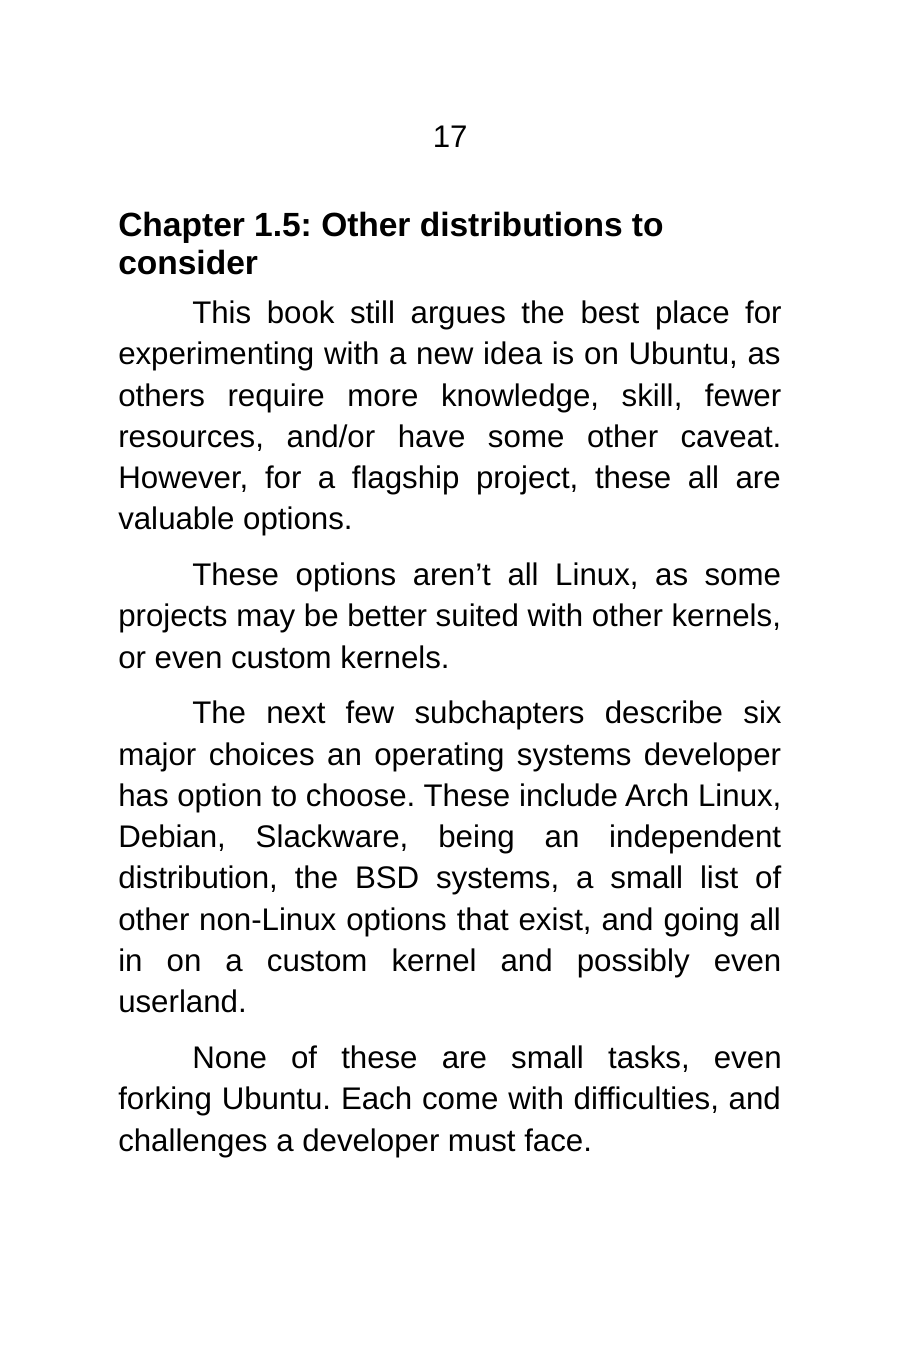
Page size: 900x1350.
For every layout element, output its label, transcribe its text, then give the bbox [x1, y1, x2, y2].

text None of these are small tasks, even forking Ubuntu. Each come with difficulties, and challenges a developer must face. [118, 1039, 782, 1158]
text These options aren’t all Linux, as some projects may be better suited with other kernels, or even custom kernels. [118, 556, 782, 675]
text The next few subchapters describe six major choices an operating systems developer has option to choose. These include Arch Linux, Debian, Slackware, being an independent distribution, the BSD systems, a small list of other non-Linux options that exist, and going all in on a custom kernel and possibly even userland. [118, 694, 782, 1019]
text This book still argues the best place for experimenting with a new idea is on Ubuntu, as others require more knowledge, skill, fewer resources, and/or have some other caveat. However, for a flagship project, these all are valuable options. [118, 294, 782, 536]
subtitle Chapter 1.5: Other distributions to consider [118, 204, 782, 282]
